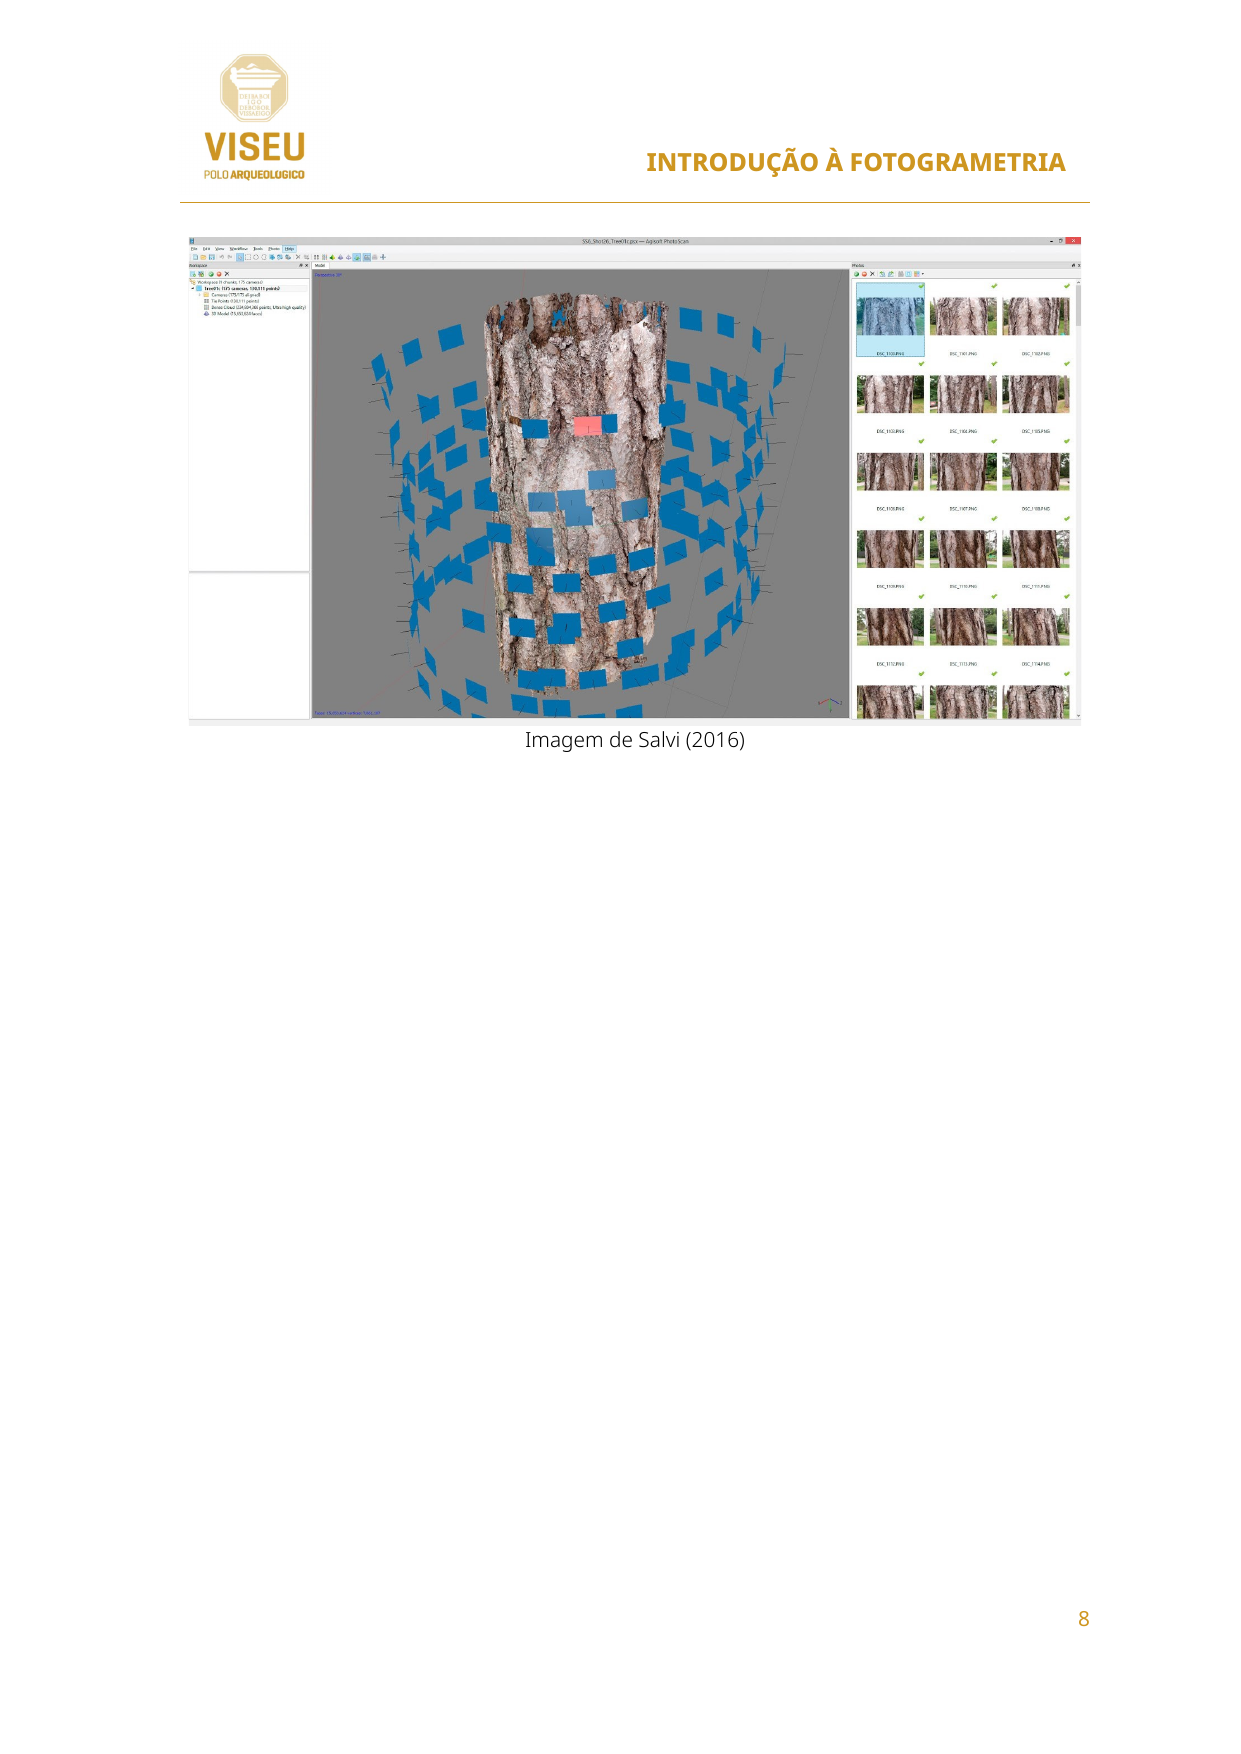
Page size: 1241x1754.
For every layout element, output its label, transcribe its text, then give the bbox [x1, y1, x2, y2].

text Imagem de Salvi (2016) [180, 232, 1090, 754]
picture [188, 237, 1082, 726]
